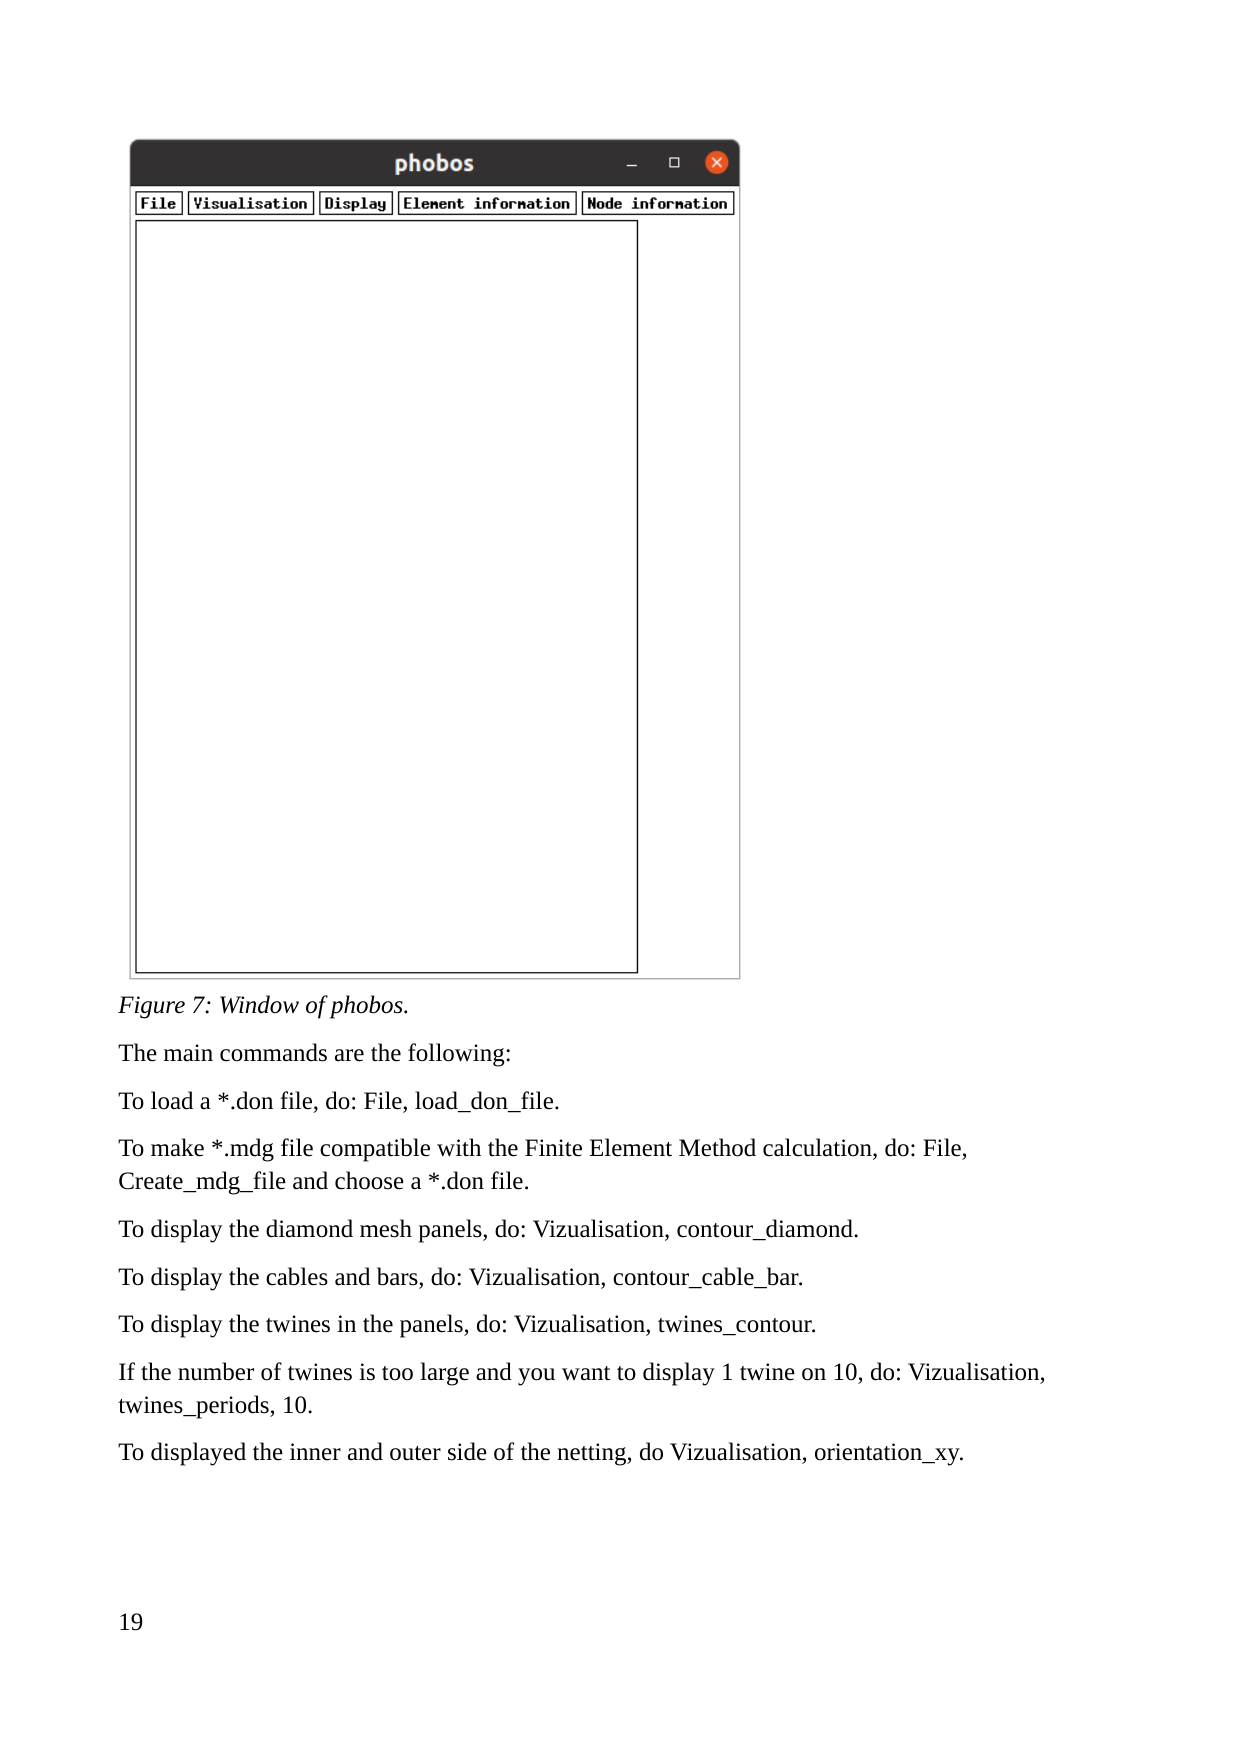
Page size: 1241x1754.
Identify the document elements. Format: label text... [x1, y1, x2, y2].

picture [118, 130, 752, 991]
text To load a *.don file, do: File, load_don_file. [118, 1086, 1122, 1114]
text To display the cables and bars, do: Vizualisation, contour_cable_bar. [118, 1262, 1122, 1290]
text If the number of twines is too large and you want to display 1 twine on 10, do: Vizualisation, twines_periods, 10. [118, 1357, 1122, 1419]
text To make *.mdg file compatible with the Finite Element Method calculation, do: File, Create_mdg_file and choose a *.don file. [118, 1133, 1122, 1195]
text To displayed the inner and outer side of the netting, do Vizualisation, orientation_xy. [118, 1437, 1122, 1466]
text The main commands are the following: [118, 1038, 1122, 1067]
text To display the twines in the panels, do: Vizualisation, twines_contour. [118, 1309, 1122, 1338]
text Figure 7: Window of phobos. [118, 991, 752, 1019]
text To display the diamond mesh panels, do: Vizualisation, contour_diamond. [118, 1214, 1122, 1243]
